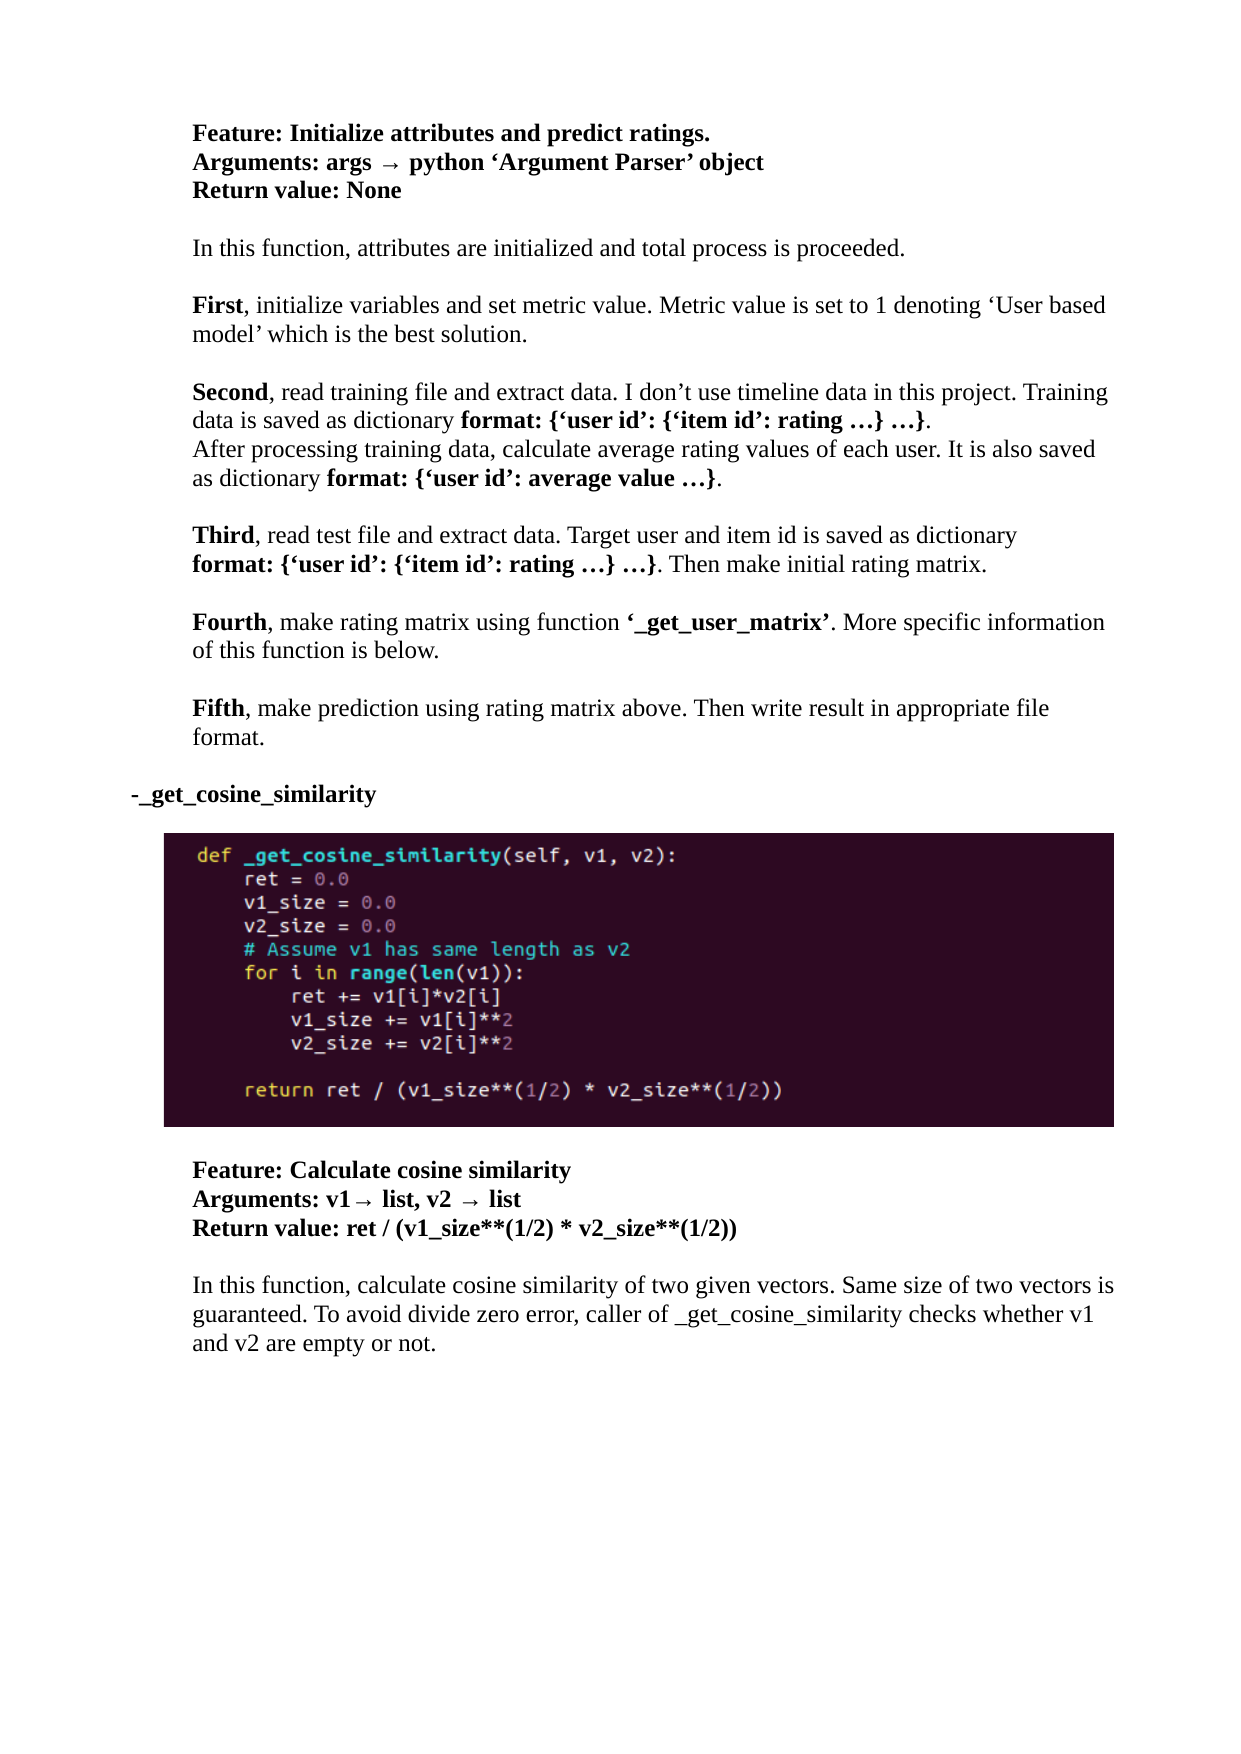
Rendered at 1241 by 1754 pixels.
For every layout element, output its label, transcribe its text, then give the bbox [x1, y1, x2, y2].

text In this function, attributes are initialized and total process is proceeded. [118, 233, 1122, 262]
text Second, read training file and extract data. I don’t use timeline data in this project. Training data is saved as dictionary format: {‘user id’: {‘item id’: rating …} …}. [118, 377, 1122, 434]
text After processing training data, calculate average rating values of each user. It is also saved as dictionary format: {‘user id’: average value …}. [118, 434, 1122, 492]
picture [903, 833, 1114, 950]
text -_get_cosine_similarity [118, 779, 1122, 808]
text Return value: ret / (v1_size**(1/2) * v2_size**(1/2)) [118, 1213, 1122, 1242]
text Fifth, make prediction using rating matrix above. Then write result in appropriate file format. [118, 693, 1122, 751]
text Third, read test file and extract data. Target user and item id is saved as dictionary [118, 521, 1122, 549]
text Feature: Calculate cosine similarity [118, 1156, 1122, 1184]
text Arguments: v1→ list, v2 → list [118, 1184, 1122, 1213]
text Feature: Initialize attributes and predict ratings. [118, 118, 1122, 147]
text First, initialize variables and set metric value. Metric value is set to 1 denoting ‘User based model’ which is the best solution. [118, 291, 1122, 348]
text Return value: None [118, 176, 1122, 204]
text In this function, calculate cosine similarity of two given vectors. Same size of two vectors is guaranteed. To avoid divide zero error, caller of _get_cosine_similarity checks whether v1 and v2 are empty or not. [118, 1271, 1122, 1357]
text Arguments: args → python ‘Argument Parser’ object [118, 147, 1122, 176]
text Fourth, make rating matrix using function ‘_get_user_matrix’. More specific information of this function is below. [118, 607, 1122, 664]
text format: {‘user id’: {‘item id’: rating …} …}. Then make initial rating matrix. [118, 549, 1122, 578]
